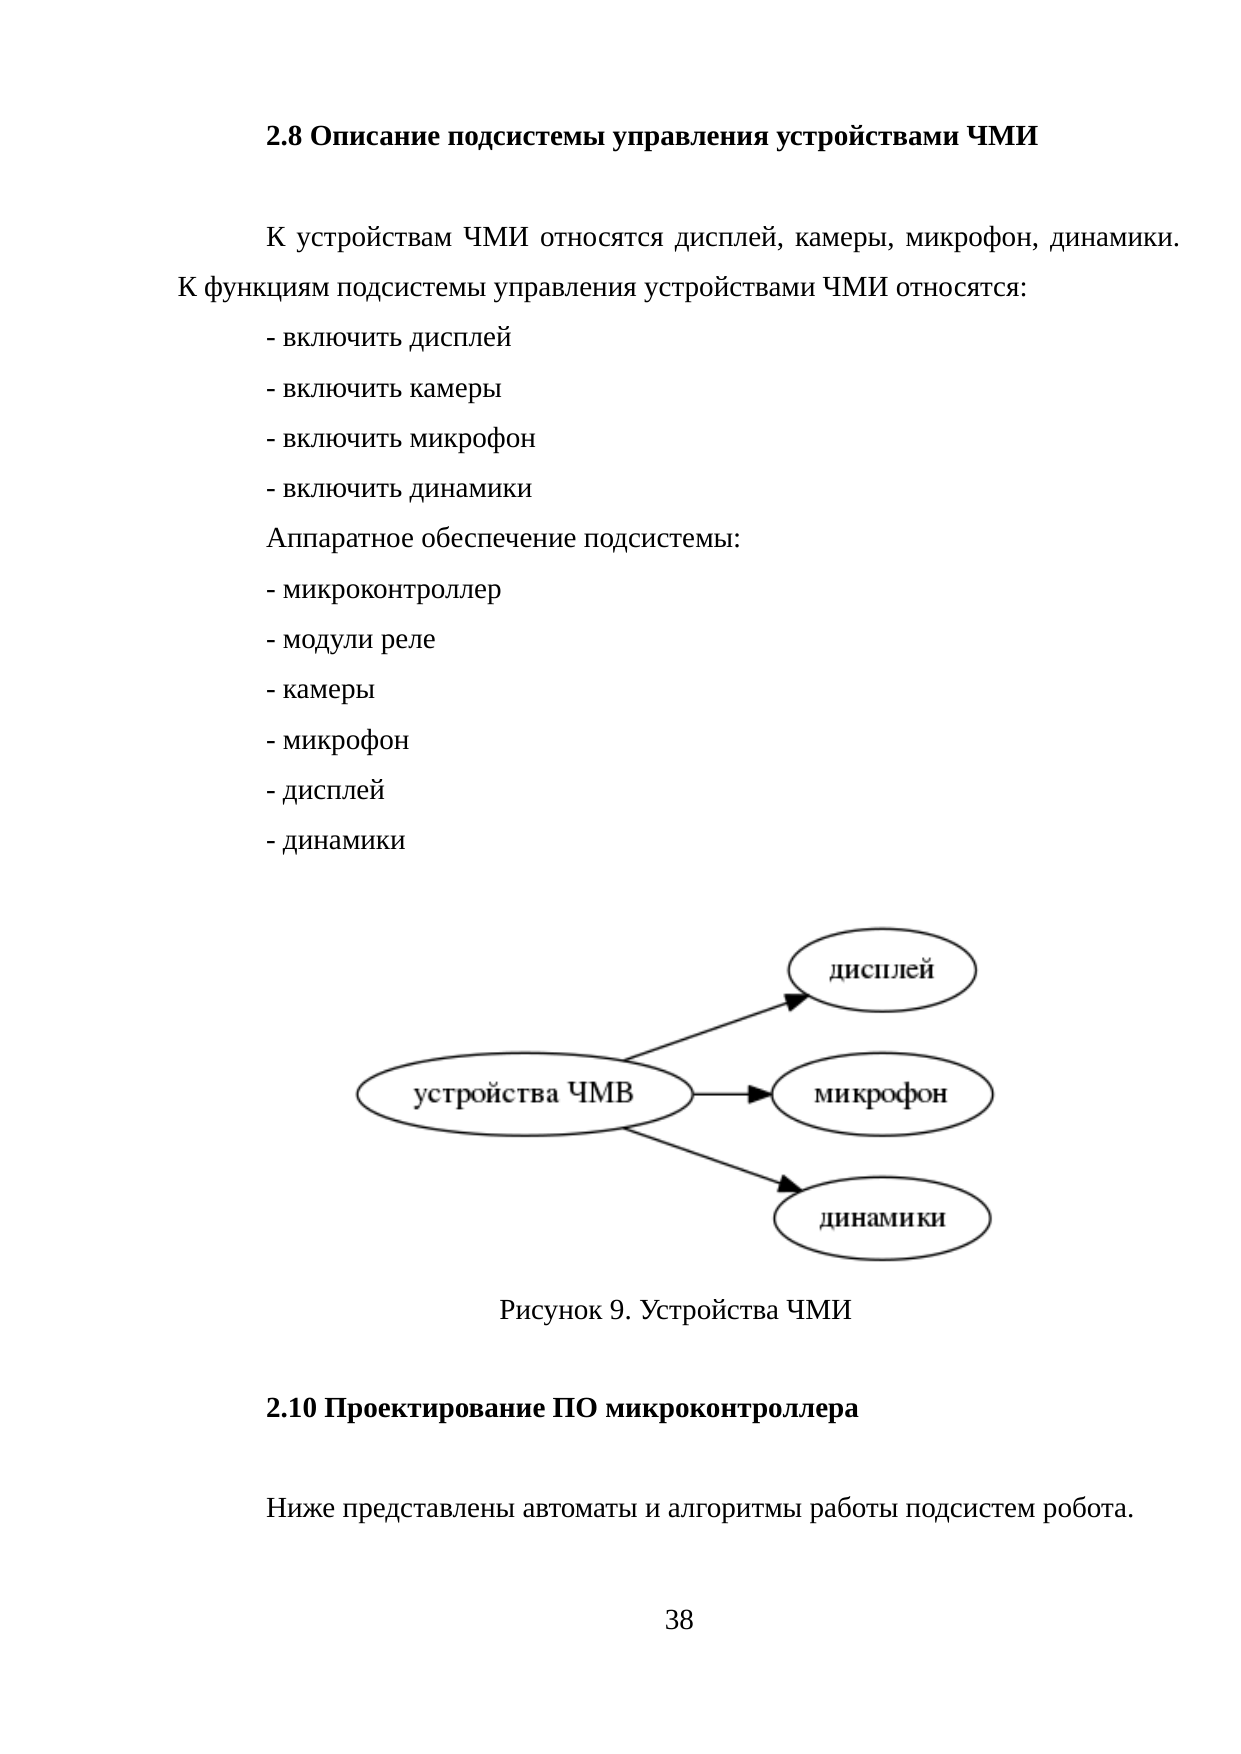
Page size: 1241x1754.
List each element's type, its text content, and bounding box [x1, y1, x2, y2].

text Аппаратное обеспечение подсистемы: [177, 521, 1181, 554]
text - включить микрофон [177, 420, 1181, 453]
subtitle 2.10 Проектирование ПО микроконтроллера [177, 1390, 1181, 1423]
text - камеры [177, 672, 1181, 705]
text - динамики [177, 822, 1181, 856]
subtitle 2.8 Описание подсистемы управления устройствами ЧМИ [177, 118, 1181, 152]
picture [349, 920, 1002, 1270]
text - включить динамики [177, 470, 1181, 504]
text Ниже представлены автоматы и алгоритмы работы подсистем робота. [177, 1490, 1181, 1524]
text - включить дисплей [177, 319, 1181, 353]
text - модули реле [177, 621, 1181, 655]
text К устройствам ЧМИ относятся дисплей, камеры, микрофон, динамики. К функциям подсистемы управления устройствами ЧМИ относятся: [177, 219, 1181, 303]
text - микрофон [177, 722, 1181, 755]
text - включить камеры [177, 370, 1181, 403]
text Рисунок 9. Устройства ЧМИ [177, 920, 1181, 1326]
text - дисплей [177, 772, 1181, 806]
text - микроконтроллер [177, 571, 1181, 604]
